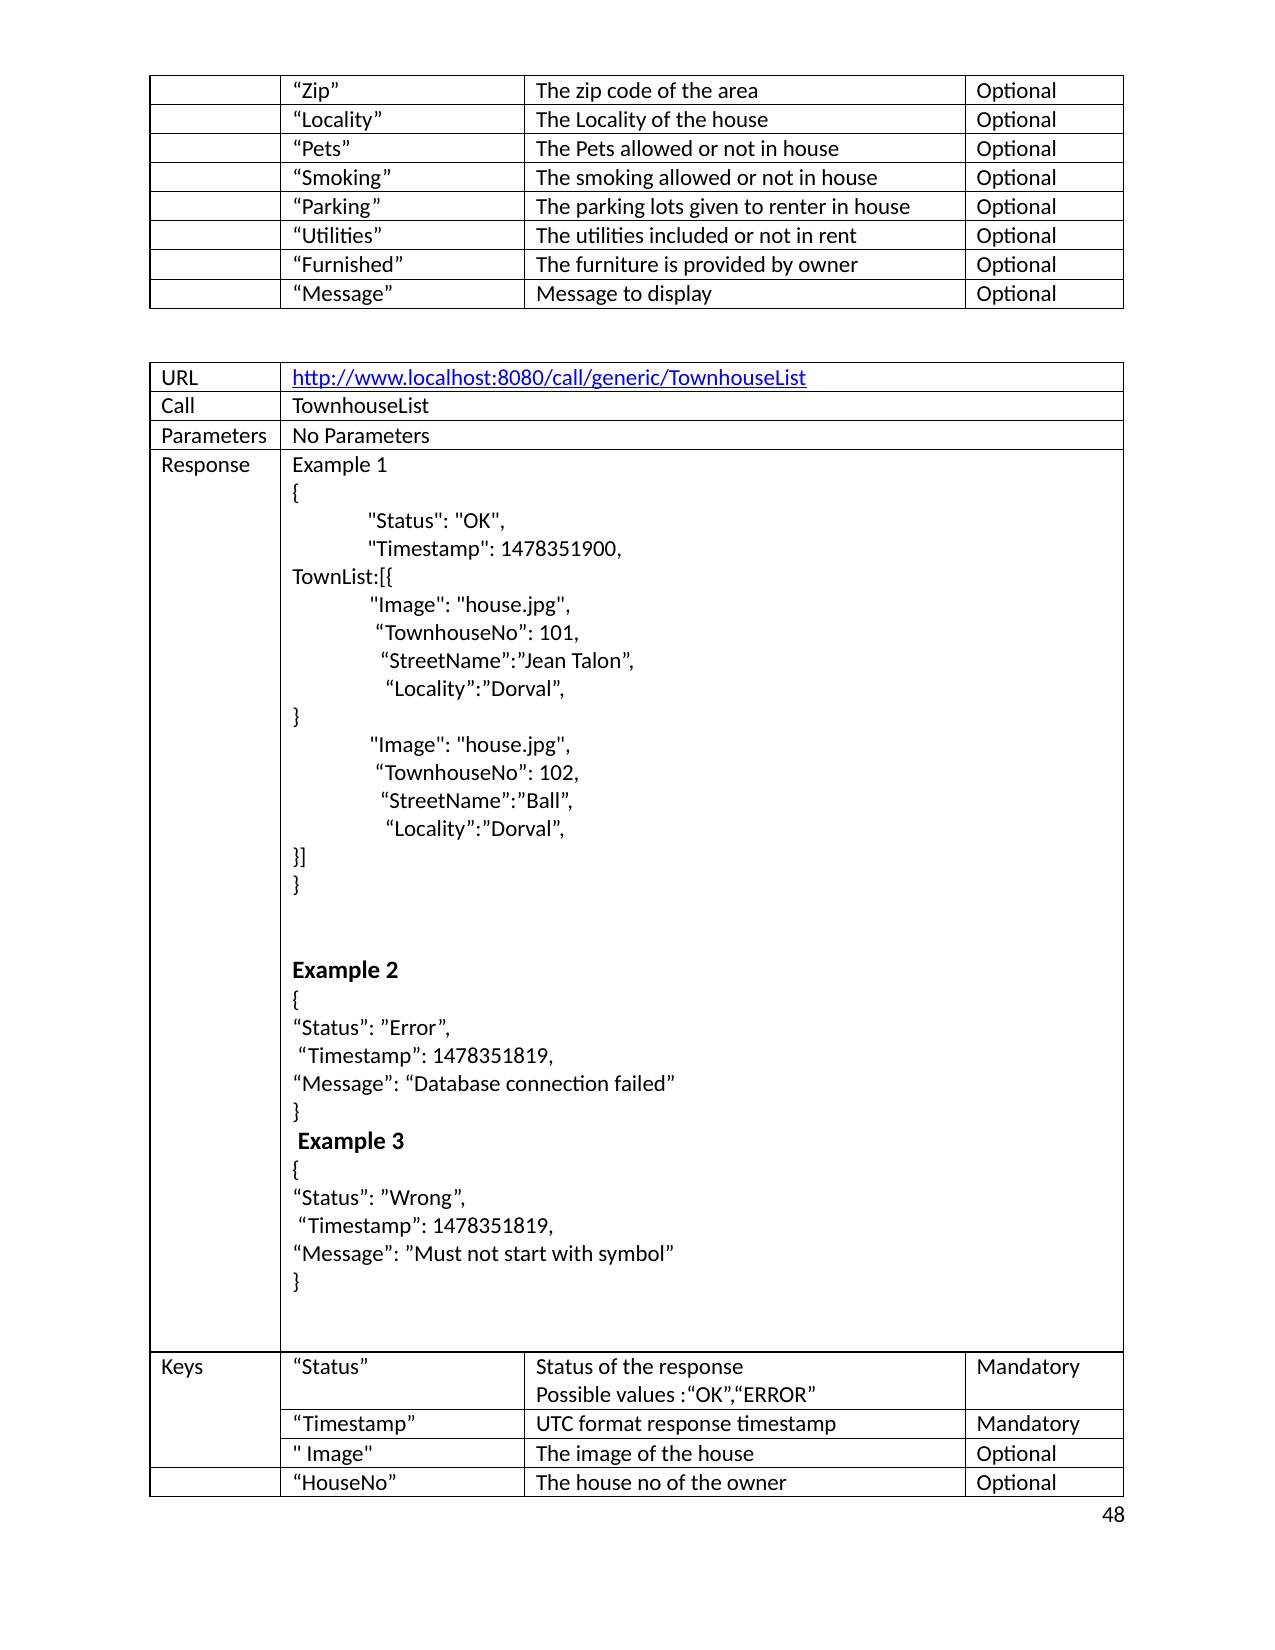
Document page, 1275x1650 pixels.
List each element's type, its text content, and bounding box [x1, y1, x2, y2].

table_cell Call [151, 392, 280, 420]
table_cell The smoking allowed or not in house [525, 163, 965, 191]
table_cell Mandatory [966, 1410, 1123, 1438]
table_cell Optional [966, 250, 1123, 278]
table_cell [151, 1468, 280, 1496]
table_header URL [151, 363, 280, 391]
table_cell Optional [966, 1439, 1123, 1467]
table_cell Optional [966, 134, 1123, 162]
table_cell Optional [966, 192, 1123, 220]
table_cell “Pets” [281, 134, 524, 162]
table_cell Optional [966, 1468, 1123, 1496]
table_cell Mandatory [966, 1353, 1123, 1408]
table_cell The house no of the owner [525, 1468, 965, 1496]
table_header http://www.localhost:8080/call/generic/TownhouseList [281, 363, 1123, 391]
table_cell Parameters [151, 421, 280, 449]
table_cell Optional [966, 105, 1123, 133]
table_cell Message to display [525, 280, 965, 307]
table_cell Optional [966, 221, 1123, 249]
table_cell [151, 280, 280, 307]
table_cell The furniture is provided by owner [525, 250, 965, 278]
table_cell [151, 105, 280, 133]
table_cell “Status” [281, 1353, 524, 1408]
table_cell The Pets allowed or not in house [525, 134, 965, 162]
table_cell Example 1 { "Status": "OK", "Timestamp": 1478351900, TownList:[{ "Image": "house.jpg", “TownhouseNo”: 101, “StreetName”:”Jean Talon”, “Locality”:”Dorval”, } "Image": "house.jpg", “TownhouseNo”: 102, “StreetName”:”Ball”, “Locality”:”Dorval”, }] } Example 2 { “Status”: ”Error”, “Timestamp”: 1478351819, “Message”: “Database connection failed” } Example 3 { “Status”: ”Wrong”, “Timestamp”: 1478351819, “Message”: ”Must not start with symbol” } [281, 450, 1123, 1351]
table_cell The parking lots given to renter in house [525, 192, 965, 220]
table_cell [151, 134, 280, 162]
table_cell Optional [966, 163, 1123, 191]
table_cell “Zip” [281, 76, 524, 104]
table_cell Optional [966, 280, 1123, 307]
table_cell [151, 163, 280, 191]
table_cell “HouseNo” [281, 1468, 524, 1496]
table_cell “Message” [281, 280, 524, 307]
table_cell “Utilities” [281, 221, 524, 249]
table_cell The image of the house [525, 1439, 965, 1467]
table_cell “Smoking” [281, 163, 524, 191]
table_cell “Furnished” [281, 250, 524, 278]
table_cell The zip code of the area [525, 76, 965, 104]
table_cell Keys [151, 1353, 280, 1467]
table_cell [151, 250, 280, 278]
table_cell The utilities included or not in rent [525, 221, 965, 249]
table_cell [151, 221, 280, 249]
table_cell “Timestamp” [281, 1410, 524, 1438]
table_cell UTC format response timestamp [525, 1410, 965, 1438]
table_cell Status of the response Possible values :“OK”,“ERROR” [525, 1353, 965, 1408]
table_cell [151, 192, 280, 220]
table_cell No Parameters [281, 421, 1123, 449]
table_cell Optional [966, 76, 1123, 104]
table_cell “Parking” [281, 192, 524, 220]
table_cell [151, 76, 280, 104]
table_cell " Image" [281, 1439, 524, 1467]
table_cell Response [151, 450, 280, 1351]
table_cell The Locality of the house [525, 105, 965, 133]
table_cell “Locality” [281, 105, 524, 133]
table_cell TownhouseList [281, 392, 1123, 420]
